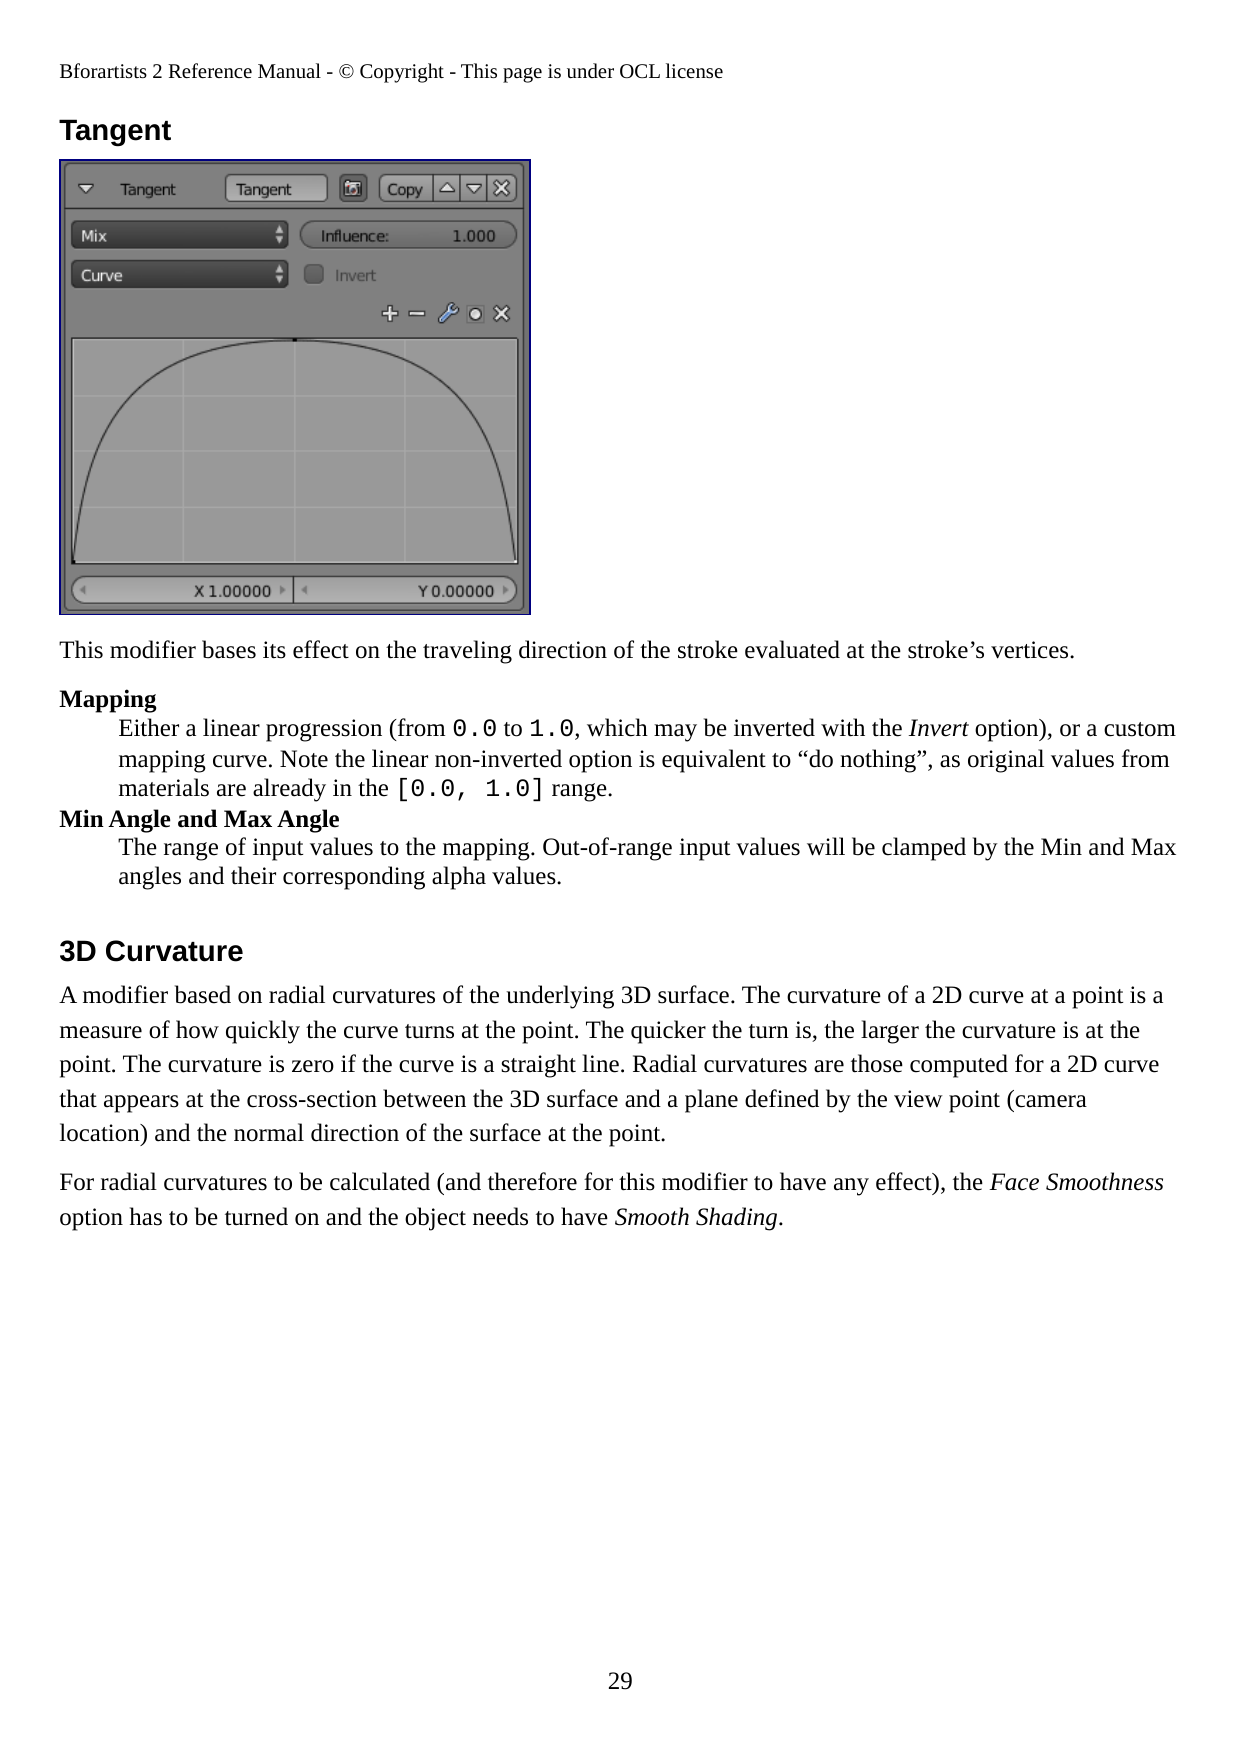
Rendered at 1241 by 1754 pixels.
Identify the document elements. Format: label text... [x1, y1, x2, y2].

list Either a linear progression (from 0.0 to 1.0, which may be inverted with the Invert option), or a custom mapping curve. Note the linear non-inverted option is equivalent to “do nothing”, as original values from materials are already in the [0.0, 1.0] range. [118, 713, 1181, 804]
list The range of input values to the mapping. Out-of-range input values will be clamped by the Min and Max angles and their corresponding alpha values. [118, 832, 1181, 890]
text This modifier bases its effect on the traveling direction of the stroke evaluated at the stroke’s vertices. [59, 636, 1181, 664]
text A modifier based on radial curvatures of the underlying 3D surface. The curvature of a 2D curve at a point is a measure of how quickly the curve turns at the point. The quicker the turn is, the larger the curvature is at the point. The curvature is zero if the curve is a straight line. Radial curvatures are those computed for a 2D curve that appears at the cross-section between the 3D surface and a plane defined by the view point (camera location) and the normal direction of the surface at the point. [59, 980, 1181, 1147]
subtitle Min Angle and Max Angle [59, 804, 1181, 832]
text For radial curvatures to be calculated (and therefore for this modifier to have any effect), the Face Smoothness option has to be turned on and the object needs to have Smooth Shading. [59, 1167, 1181, 1231]
subtitle Mapping [59, 684, 1181, 713]
subtitle 3D Curvature [59, 934, 1181, 968]
subtitle Tangent [59, 113, 1181, 146]
picture [61, 161, 529, 614]
